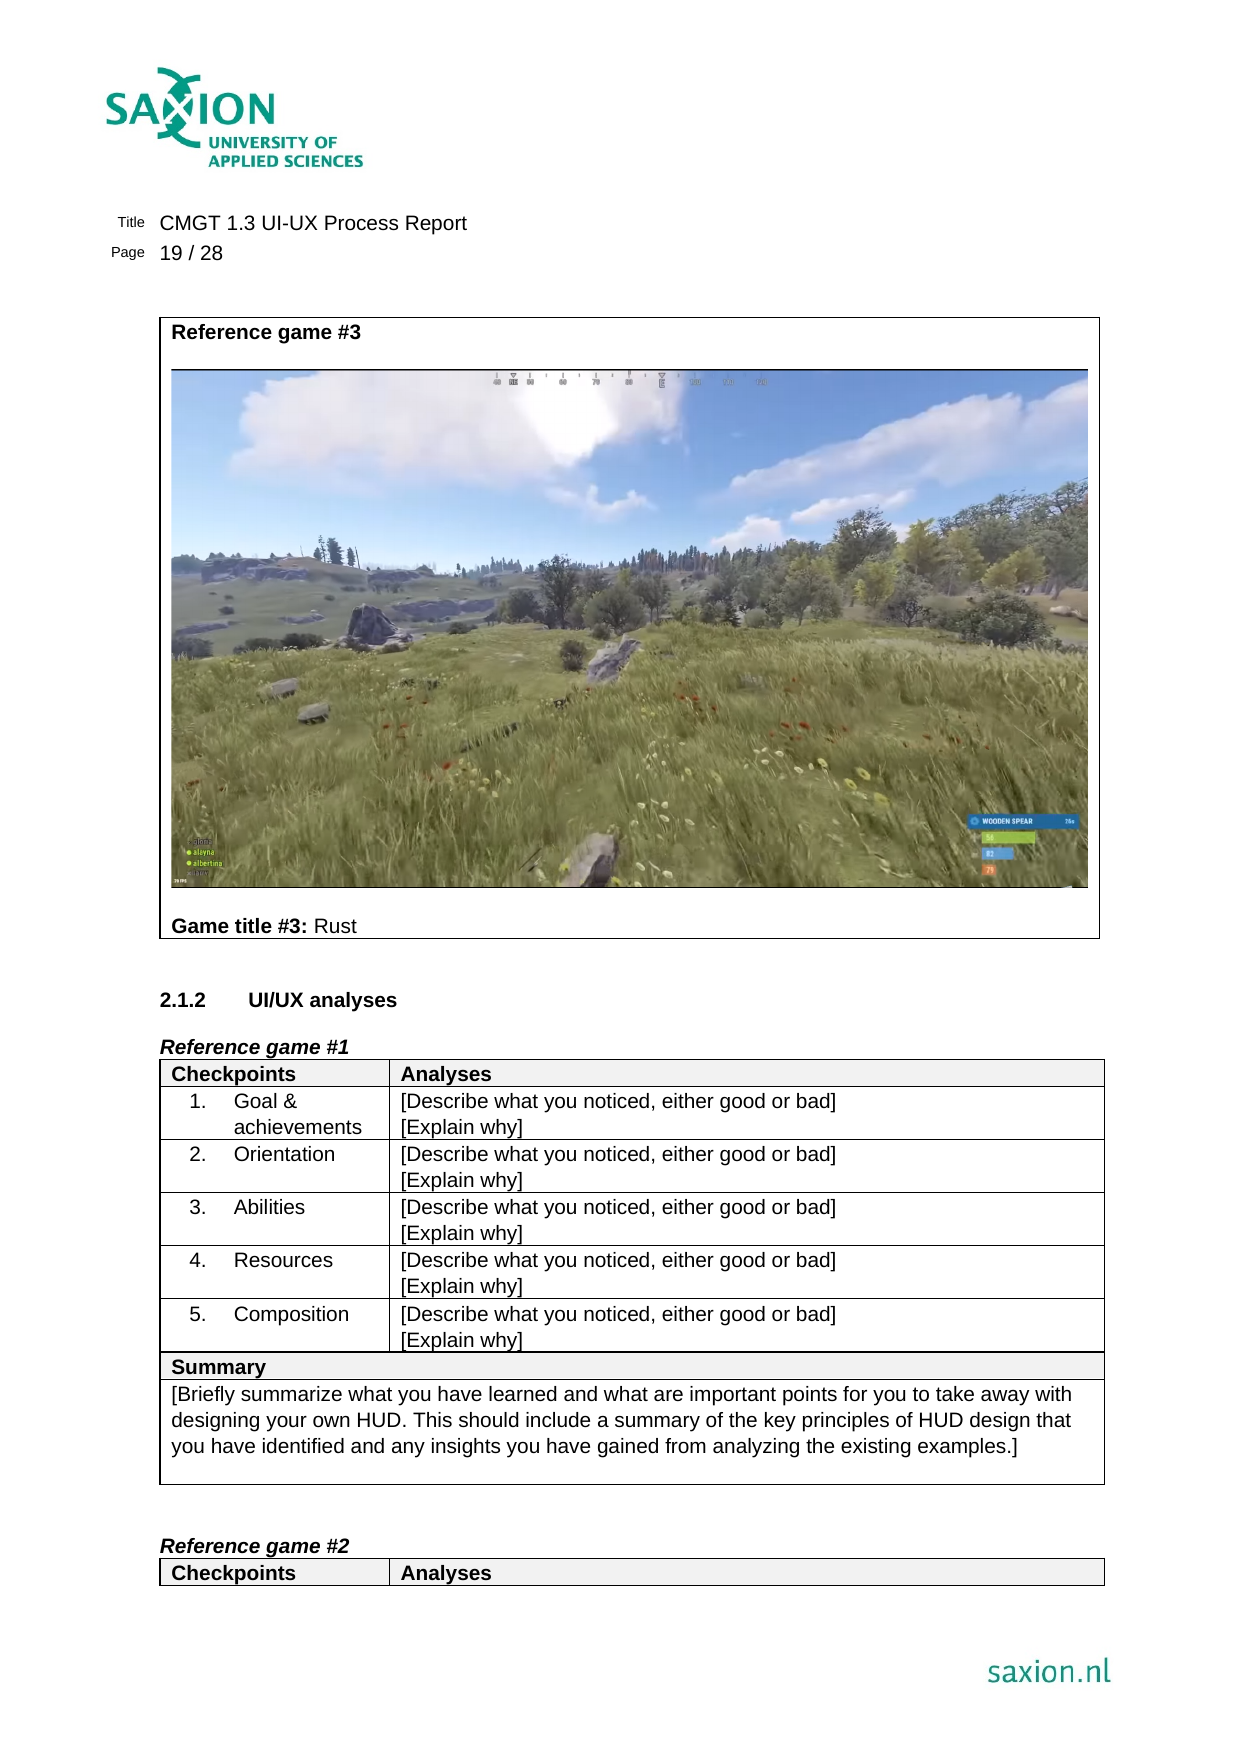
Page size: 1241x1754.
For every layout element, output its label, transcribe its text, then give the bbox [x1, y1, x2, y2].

table_header Checkpoints [161, 1559, 389, 1585]
subtitle Reference game #2 [159, 1532, 1110, 1558]
table_header Reference game #3 Game title #3: Rust [161, 318, 1099, 938]
table_cell [Describe what you noticed, either good or bad] [Explain why] [390, 1087, 1104, 1139]
table_cell Resources [161, 1246, 389, 1298]
picture [171, 369, 1088, 888]
table_cell Orientation [161, 1140, 389, 1192]
picture [76, 59, 393, 178]
table_cell Summary [161, 1353, 1104, 1378]
table_cell [Describe what you noticed, either good or bad] [Explain why] [390, 1193, 1104, 1245]
table_cell Goal & achievements [161, 1087, 389, 1139]
table_header Analyses [390, 1559, 1104, 1585]
table_cell [Describe what you noticed, either good or bad] [Explain why] [390, 1140, 1104, 1192]
table_cell [Describe what you noticed, either good or bad] [Explain why] [390, 1246, 1104, 1298]
table_header Checkpoints [161, 1060, 389, 1086]
table_cell [Briefly summarize what you have learned and what are important points for you to take away with designing your own HUD. This should include a summary of the key principles of HUD design that you have identified and any insights you have gained from analyzing the existing examples.] [161, 1380, 1104, 1484]
table_cell Composition [161, 1299, 389, 1351]
table_cell Abilities [161, 1193, 389, 1245]
picture [0, 1632, 1241, 1754]
table_header Analyses [390, 1060, 1104, 1086]
subtitle Reference game #1 [159, 1033, 1110, 1059]
table_cell [Describe what you noticed, either good or bad] [Explain why] [390, 1299, 1104, 1351]
subtitle UI/UX analyses [159, 986, 1110, 1012]
